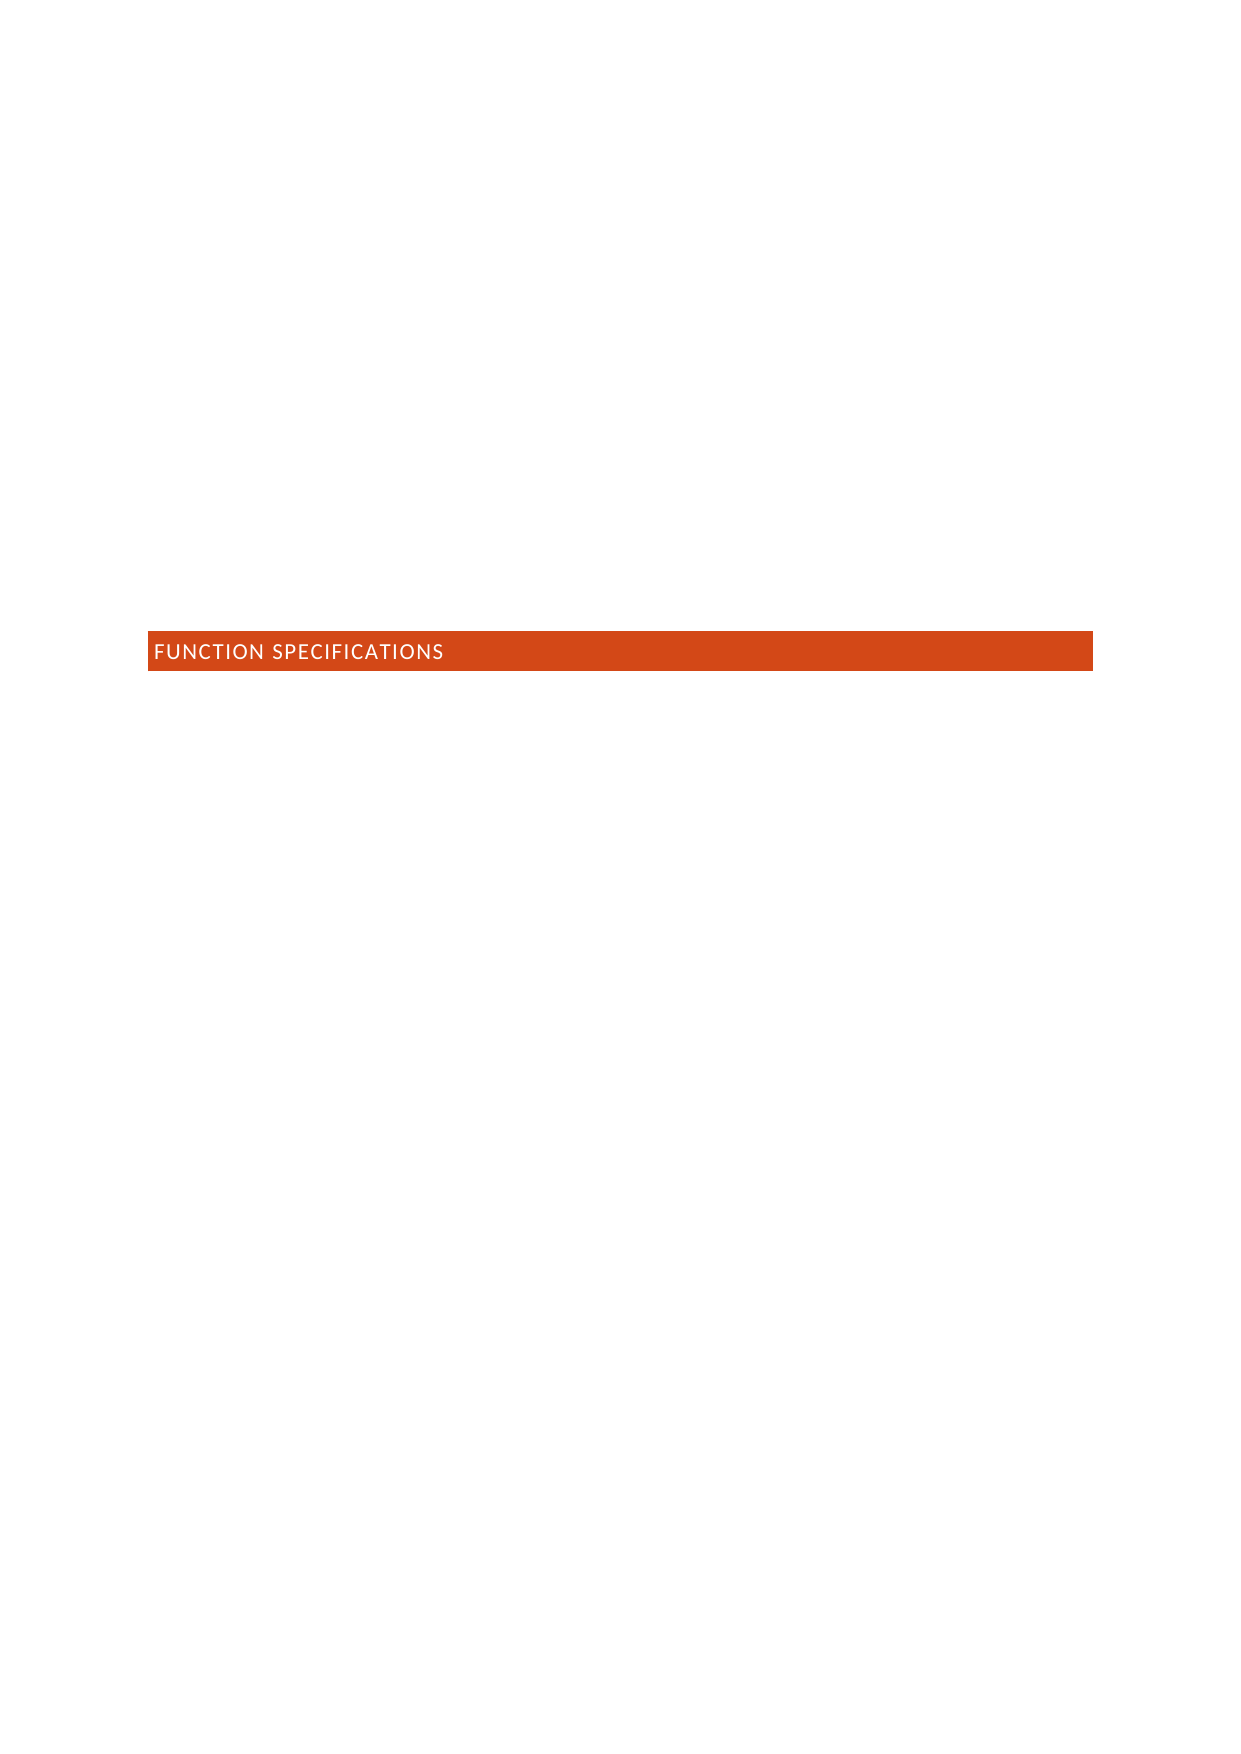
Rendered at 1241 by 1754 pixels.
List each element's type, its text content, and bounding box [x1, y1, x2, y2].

subtitle Function specifications [154, 637, 1086, 665]
